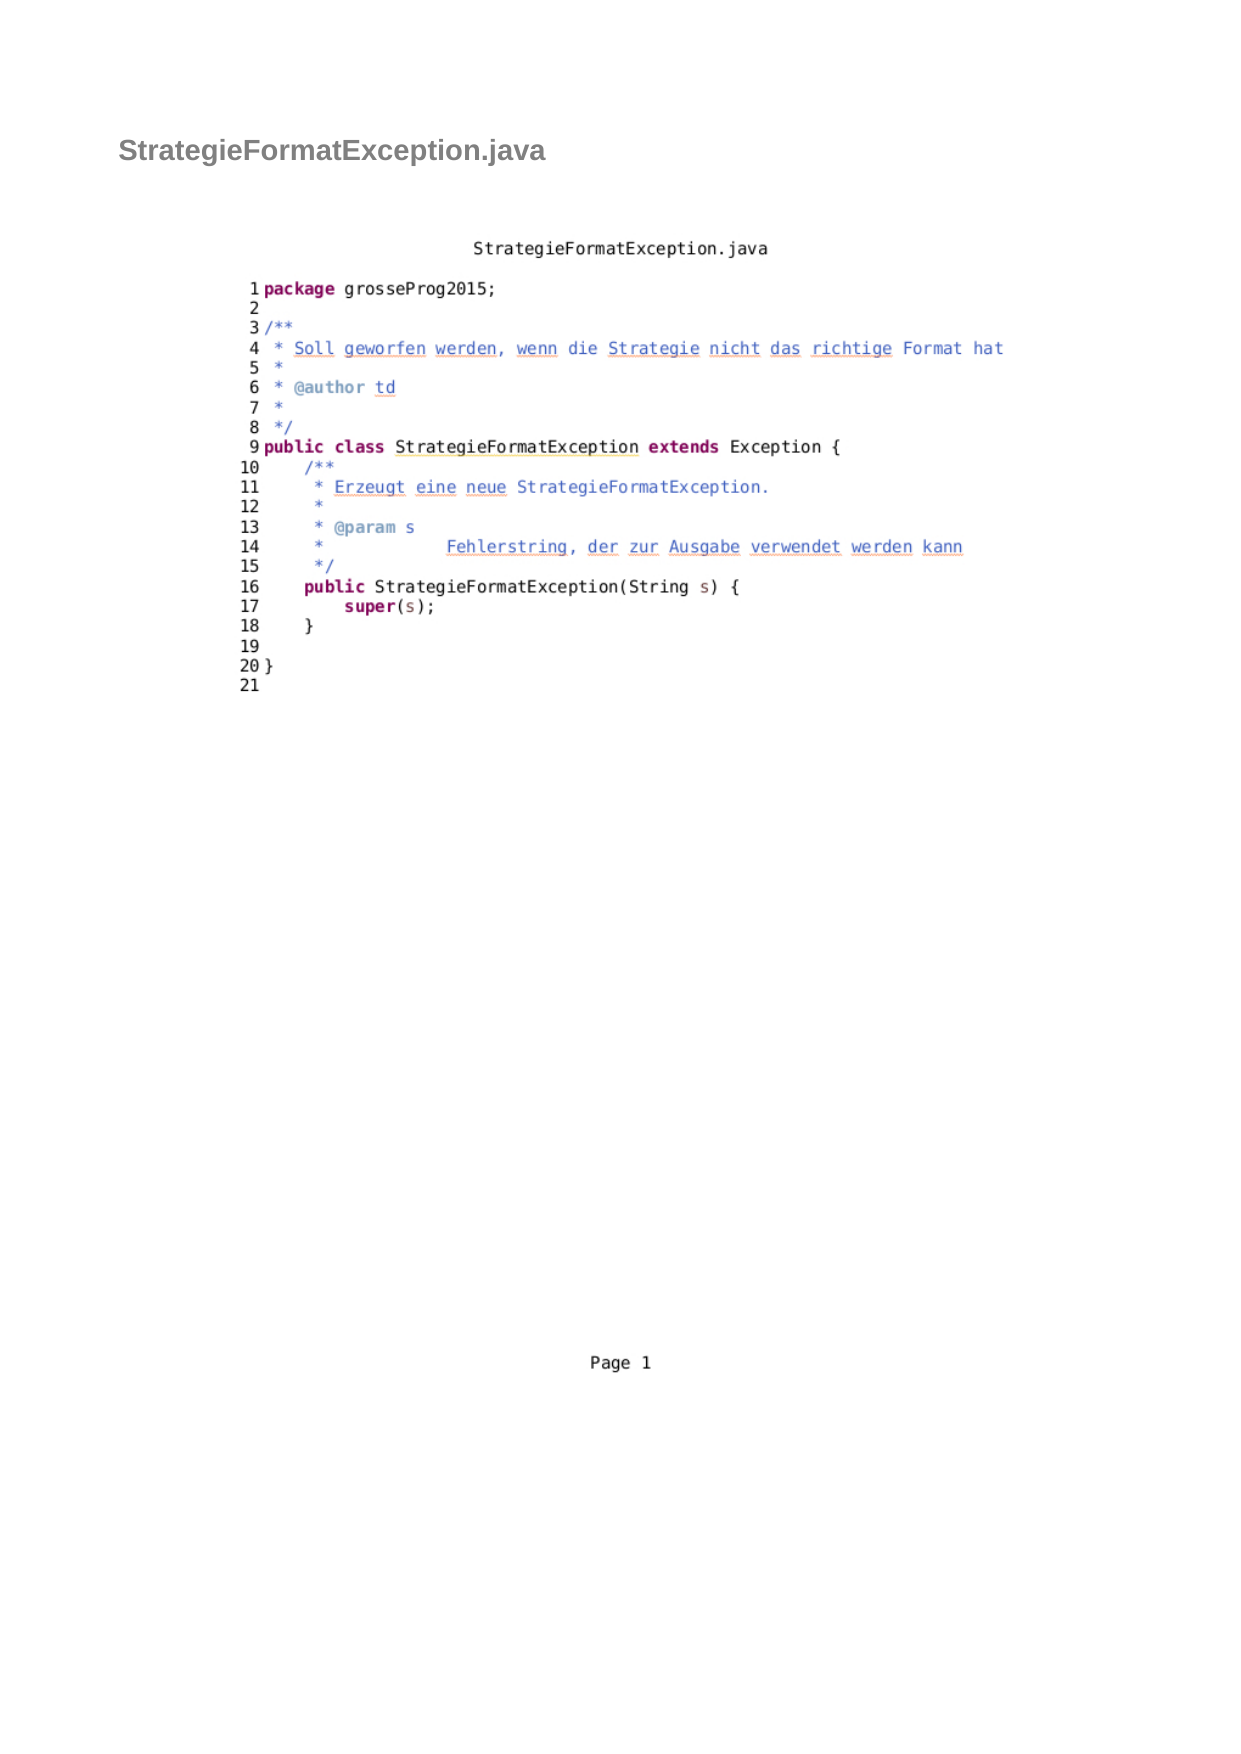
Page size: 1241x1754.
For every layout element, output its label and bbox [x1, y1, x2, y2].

picture [118, 117, 1123, 1539]
